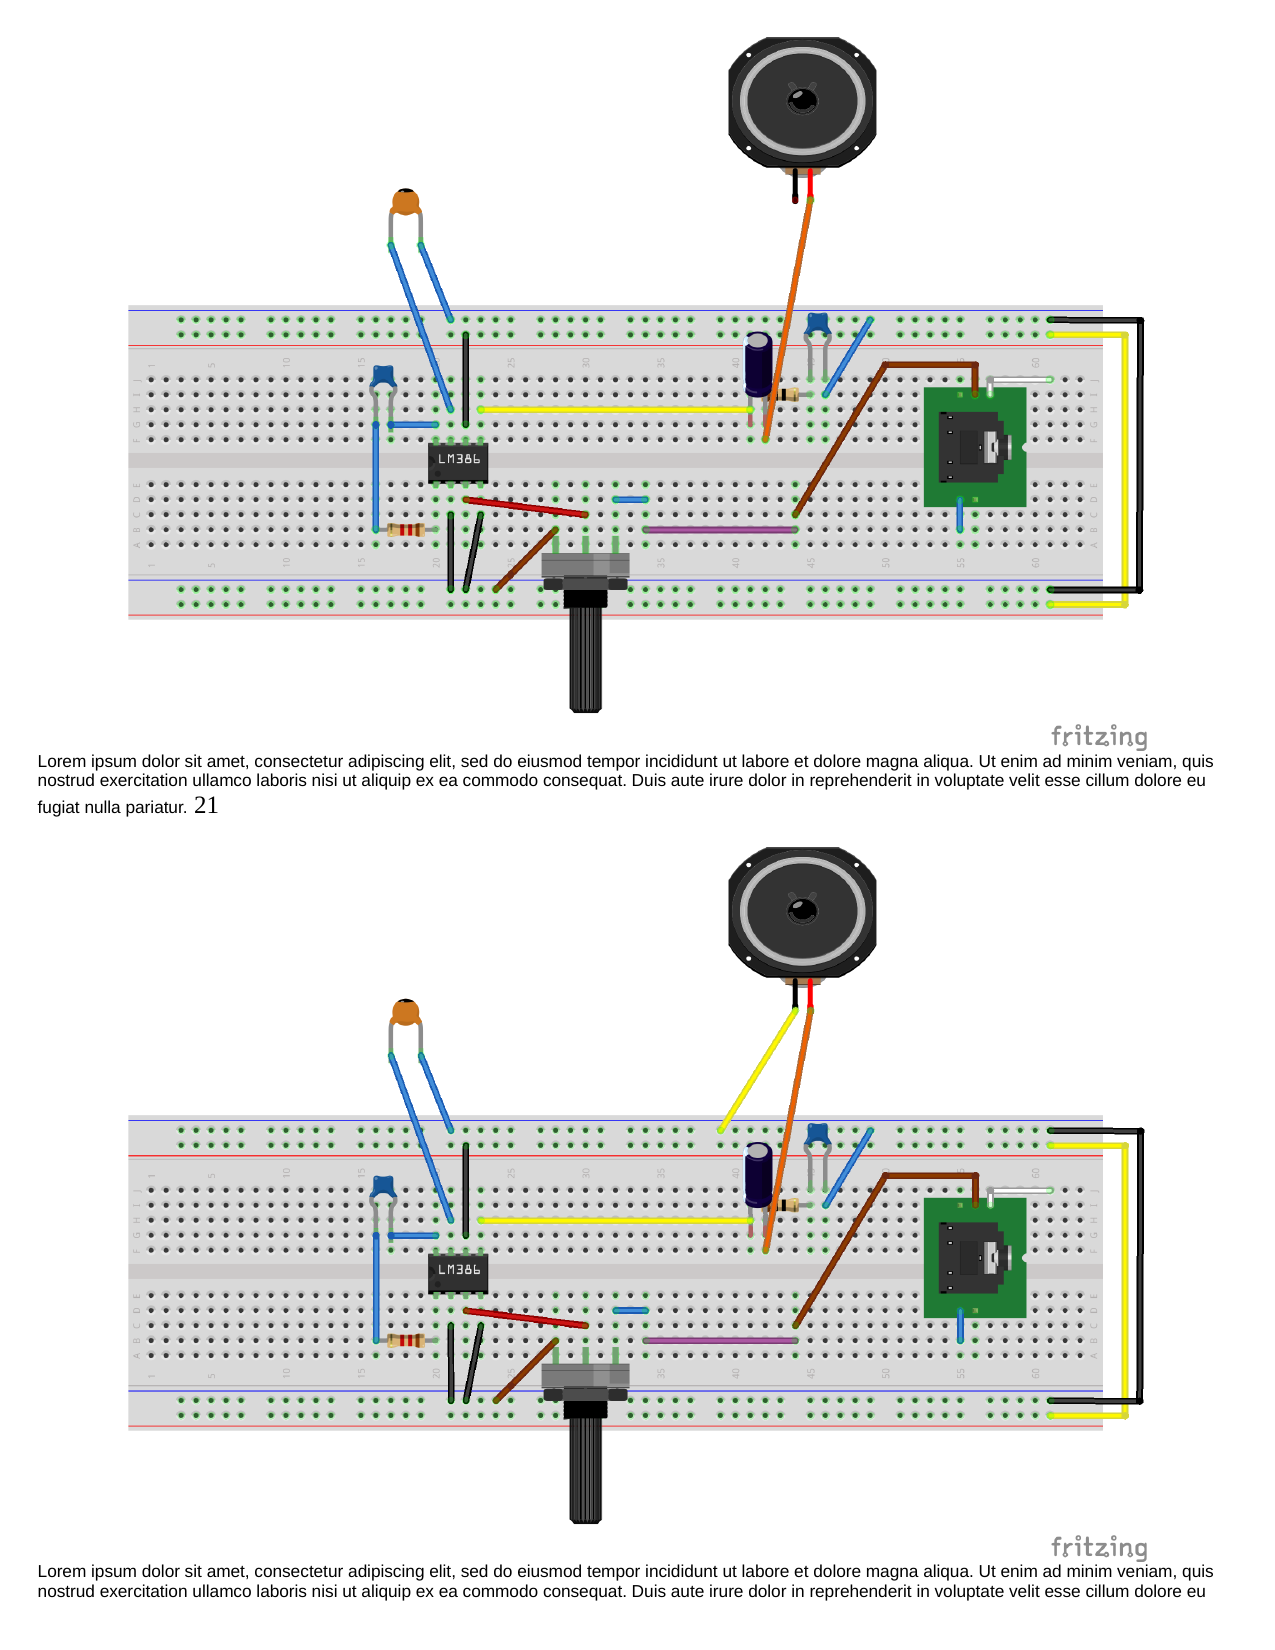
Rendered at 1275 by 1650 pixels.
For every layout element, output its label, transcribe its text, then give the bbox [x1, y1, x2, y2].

picture [128, 37, 1147, 751]
text Lorem ipsum dolor sit amet, consectetur adipiscing elit, sed do eiusmod tempor incididunt ut labore et dolore magna aliqua. Ut enim ad minim veniam, quis nostrud exercitation ullamco laboris nisi ut aliquip ex ea commodo consequat. Duis aute irure dolor in reprehenderit in voluptate velit esse cillum dolore eu fugiat nulla pariatur. 21 [37, 37, 1237, 819]
text Lorem ipsum dolor sit amet, consectetur adipiscing elit, sed do eiusmod tempor incididunt ut labore et dolore magna aliqua. Ut enim ad minim veniam, quis nostrud exercitation ullamco laboris nisi ut aliquip ex ea commodo consequat. Duis aute irure dolor in reprehenderit in voluptate velit esse cillum dolore eu [37, 848, 1237, 1601]
picture [128, 847, 1147, 1562]
